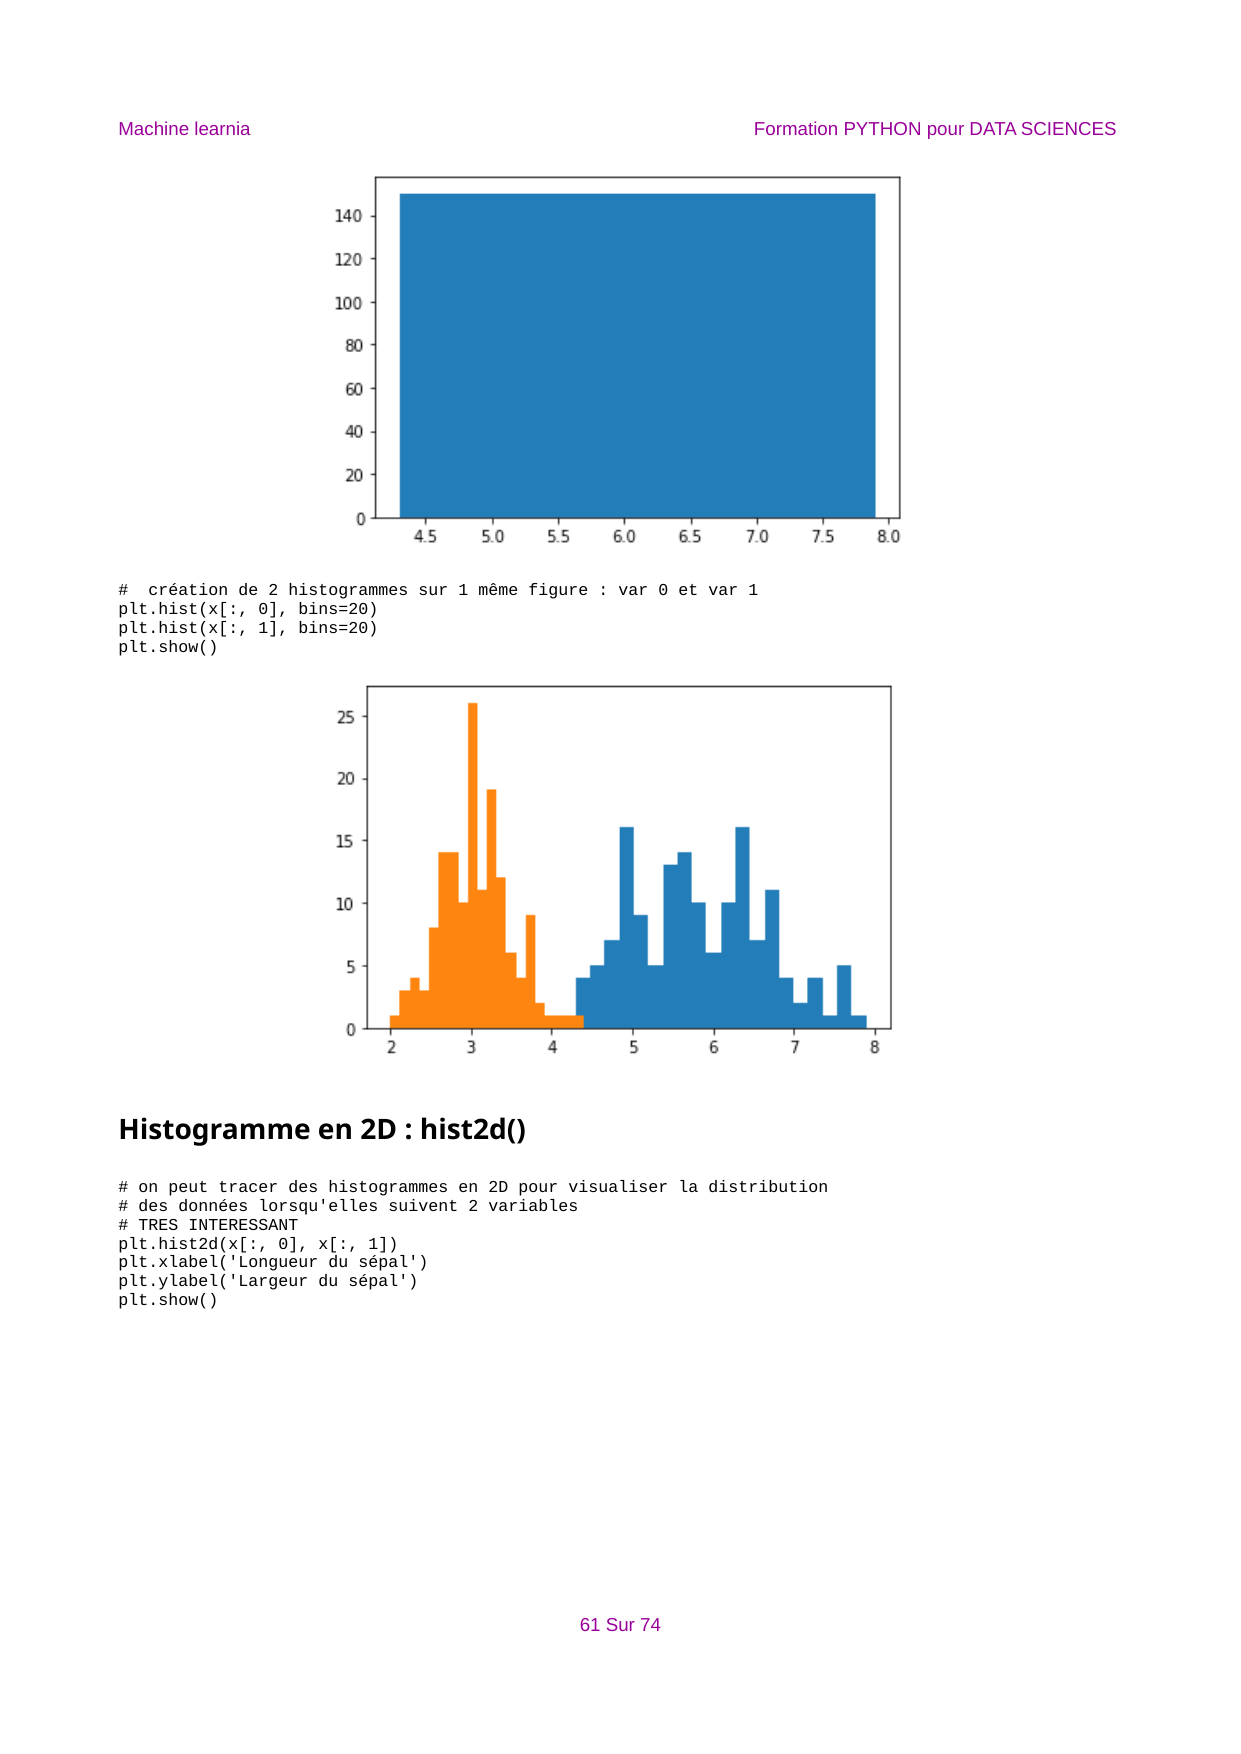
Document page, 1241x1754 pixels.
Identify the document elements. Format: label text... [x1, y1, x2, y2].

text # on peut tracer des histogrammes en 2D pour visualiser la distribution [118, 1179, 1122, 1197]
text plt.hist2d(x[:, 0], x[:, 1]) [118, 1235, 1122, 1254]
text plt.ylabel('Largeur du sépal') [118, 1273, 1122, 1292]
subtitle Histogramme en 2D : hist2d() [118, 1109, 1122, 1147]
picture [312, 676, 928, 1066]
picture [300, 169, 940, 563]
text # TRES INTERESSANT [118, 1216, 1122, 1235]
text plt.show() [118, 1292, 1122, 1311]
text # création de 2 histogrammes sur 1 même figure : var 0 et var 1 [118, 582, 1122, 601]
text plt.xlabel('Longueur du sépal') [118, 1254, 1122, 1273]
text plt.hist(x[:, 1], bins=20) [118, 619, 1122, 638]
text plt.hist(x[:, 0], bins=20) [118, 601, 1122, 619]
text # des données lorsqu'elles suivent 2 variables [118, 1197, 1122, 1216]
text plt.show() [118, 638, 1122, 657]
